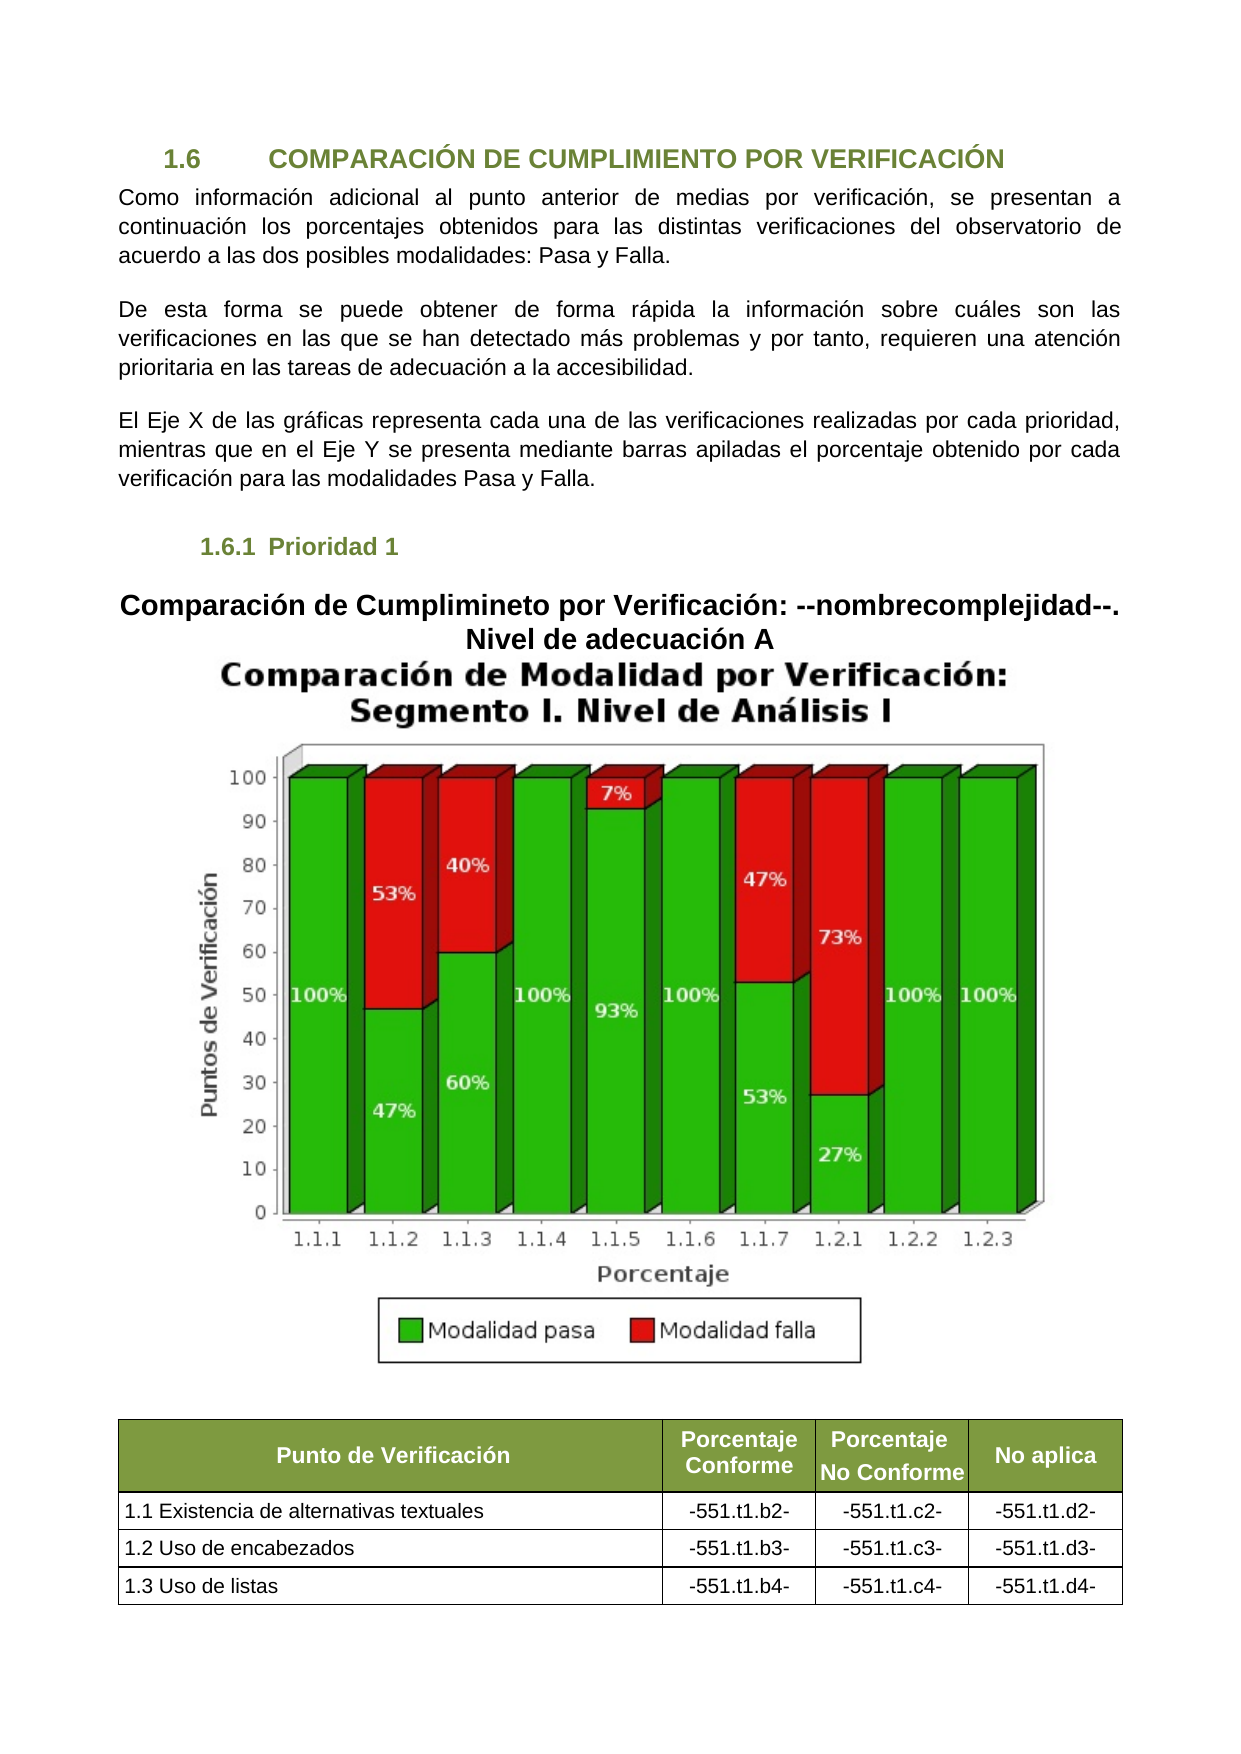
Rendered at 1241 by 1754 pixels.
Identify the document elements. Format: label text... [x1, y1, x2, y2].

text De esta forma se puede obtener de forma rápida la información sobre cuáles son las verificaciones en las que se han detectado más problemas y por tanto, requieren una atención prioritaria en las tareas de adecuación a la accesibilidad. [118, 296, 1122, 380]
table_header Punto de Verificación [119, 1420, 662, 1491]
table_cell -551.t1.c2- [816, 1493, 968, 1529]
table_cell -551.t1.b2- [663, 1493, 815, 1529]
subtitle Comparación de cumplimiento por verificación [156, 143, 1122, 174]
picture [178, 655, 1062, 1365]
table_header No aplica [969, 1420, 1122, 1491]
text Comparación de Cumplimineto por Verificación: --nombrecomplejidad--. Nivel de adecuación A [118, 588, 1122, 656]
table_cell -551.t1.d3- [969, 1530, 1122, 1566]
table_cell -551.t1.b3- [663, 1530, 815, 1566]
table_cell 1.2 Uso de encabezados [119, 1530, 662, 1566]
table_cell 1.1 Existencia de alternativas textuales [119, 1493, 662, 1529]
text Como información adicional al punto anterior de medias por verificación, se presentan a continuación los porcentajes obtenidos para las distintas verificaciones del observatorio de acuerdo a las dos posibles modalidades: Pasa y Falla. [118, 184, 1122, 268]
subtitle Prioridad 1 [193, 532, 1122, 561]
table_cell -551.t1.d2- [969, 1493, 1122, 1529]
table_cell -551.t1.b4- [663, 1568, 815, 1604]
table_cell -551.t1.c4- [816, 1568, 968, 1604]
table_header Porcentaje No Conforme [816, 1420, 968, 1491]
table_cell -551.t1.c3- [816, 1530, 968, 1566]
table_cell 1.3 Uso de listas [119, 1568, 662, 1604]
text El Eje X de las gráficas representa cada una de las verificaciones realizadas por cada prioridad, mientras que en el Eje Y se presenta mediante barras apiladas el porcentaje obtenido por cada verificación para las modalidades Pasa y Falla. [118, 407, 1122, 492]
table_header Porcentaje Conforme [663, 1420, 815, 1491]
table_cell -551.t1.d4- [969, 1568, 1122, 1604]
